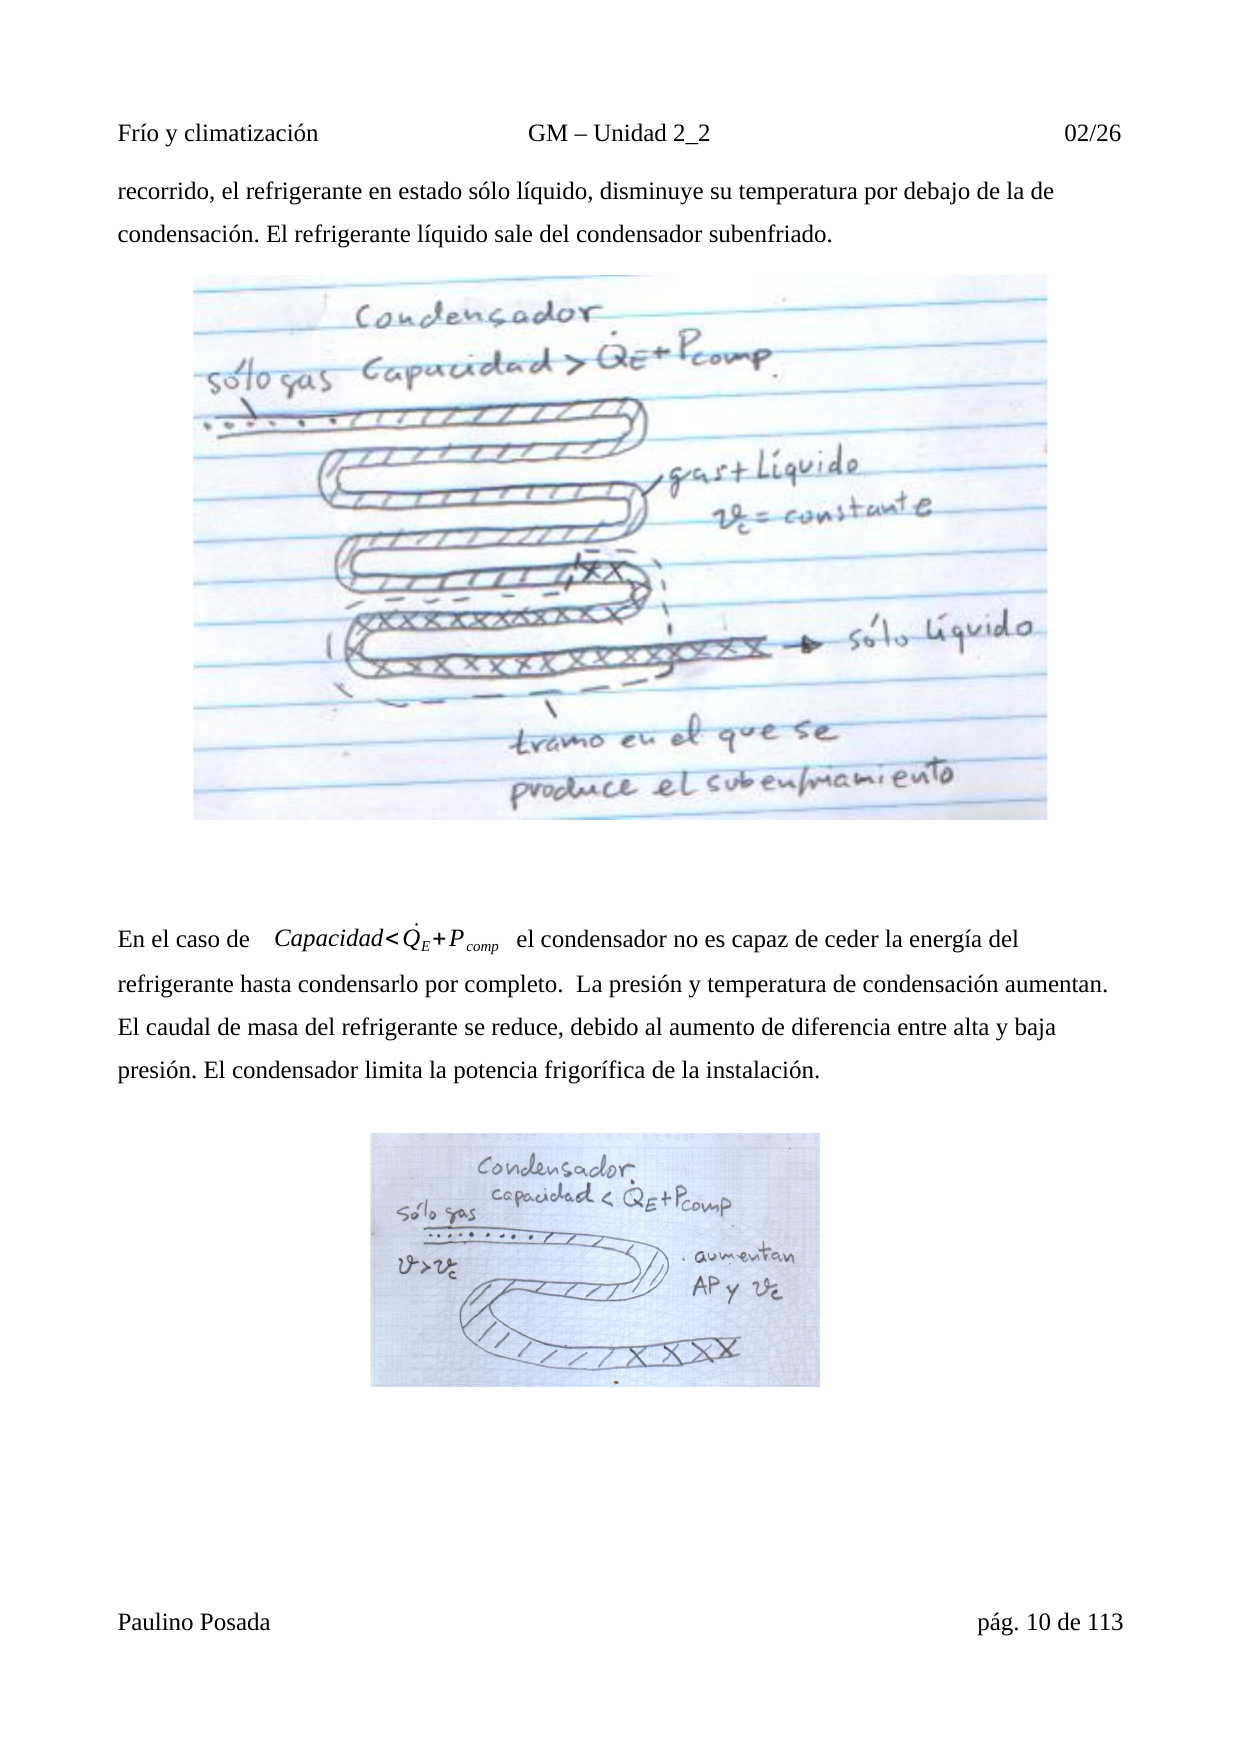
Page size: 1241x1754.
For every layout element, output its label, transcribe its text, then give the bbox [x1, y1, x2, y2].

text En el caso de el condensador no es capaz de ceder la energía del refrigerante hasta condensarlo por completo. La presión y temperatura de condensación aumentan. El caudal de masa del refrigerante se reduce, debido al aumento de diferencia entre alta y baja presión. El condensador limita la potencia frigorífica de la instalación. [117, 923, 1123, 1084]
picture [193, 275, 1048, 820]
picture [370, 1133, 821, 1387]
text Si, el condensador está sobredimensionado y podría ceder más calor del que el refrigerante está aportando. El refrigerante entra en el condensador como gas a la temperatura de condensación y termina de condensar antes de llegar a la salida. Durante el último tramo del recorrido, el refrigerante en estado sólo líquido, disminuye su temperatura por debajo de la de condensación. El refrigerante líquido sale del condensador subenfriado. [117, 176, 1123, 248]
